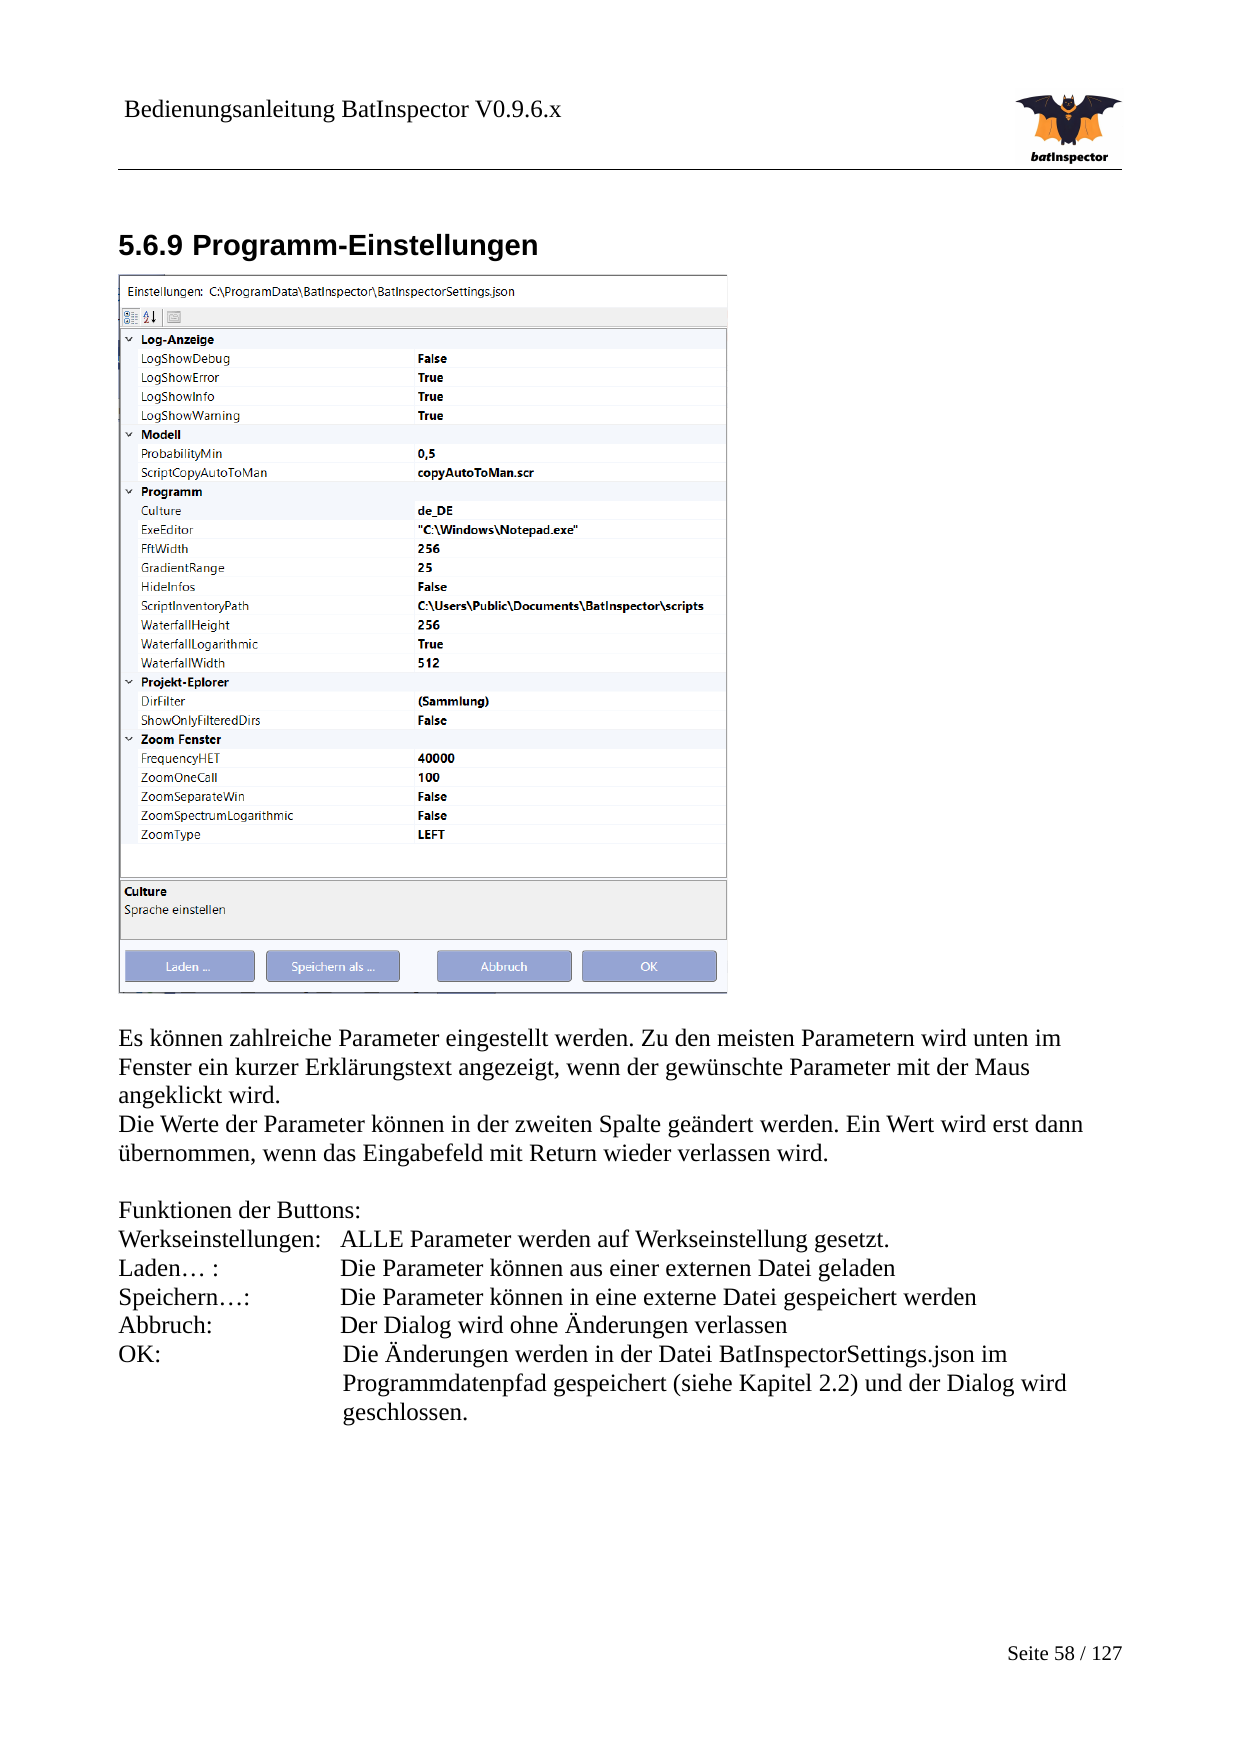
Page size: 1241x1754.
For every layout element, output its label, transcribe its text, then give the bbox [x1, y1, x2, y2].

text Funktionen der Buttons: [118, 1195, 1122, 1224]
text Es können zahlreiche Parameter eingestellt werden. Zu den meisten Parametern wird unten im Fenster ein kurzer Erklärungstext angezeigt, wenn der gewünschte Parameter mit der Maus angeklickt wird. [118, 1023, 1122, 1109]
text Laden… : Die Parameter können aus einer externen Datei geladen [118, 1253, 1122, 1282]
text Speichern…: Die Parameter können in eine externe Datei gespeichert werden [118, 1282, 1122, 1310]
text OK: Die Änderungen werden in der Datei BatInspectorSettings.json im Programmdatenpfad gespeichert (siehe Kapitel 2.2) und der Dialog wird geschlossen. [118, 1339, 1122, 1425]
text Die Werte der Parameter können in der zweiten Spalte geändert werden. Ein Wert wird erst dann übernommen, wenn das Eingabefeld mit Return wieder verlassen wird. [118, 1109, 1122, 1167]
picture [1015, 88, 1125, 165]
picture [118, 274, 728, 994]
text Werkseinstellungen: ALLE Parameter werden auf Werkseinstellung gesetzt. [118, 1224, 1122, 1253]
subtitle Programm-Einstellungen [118, 228, 1122, 262]
text Abbruch: Der Dialog wird ohne Änderungen verlassen [118, 1310, 1122, 1339]
